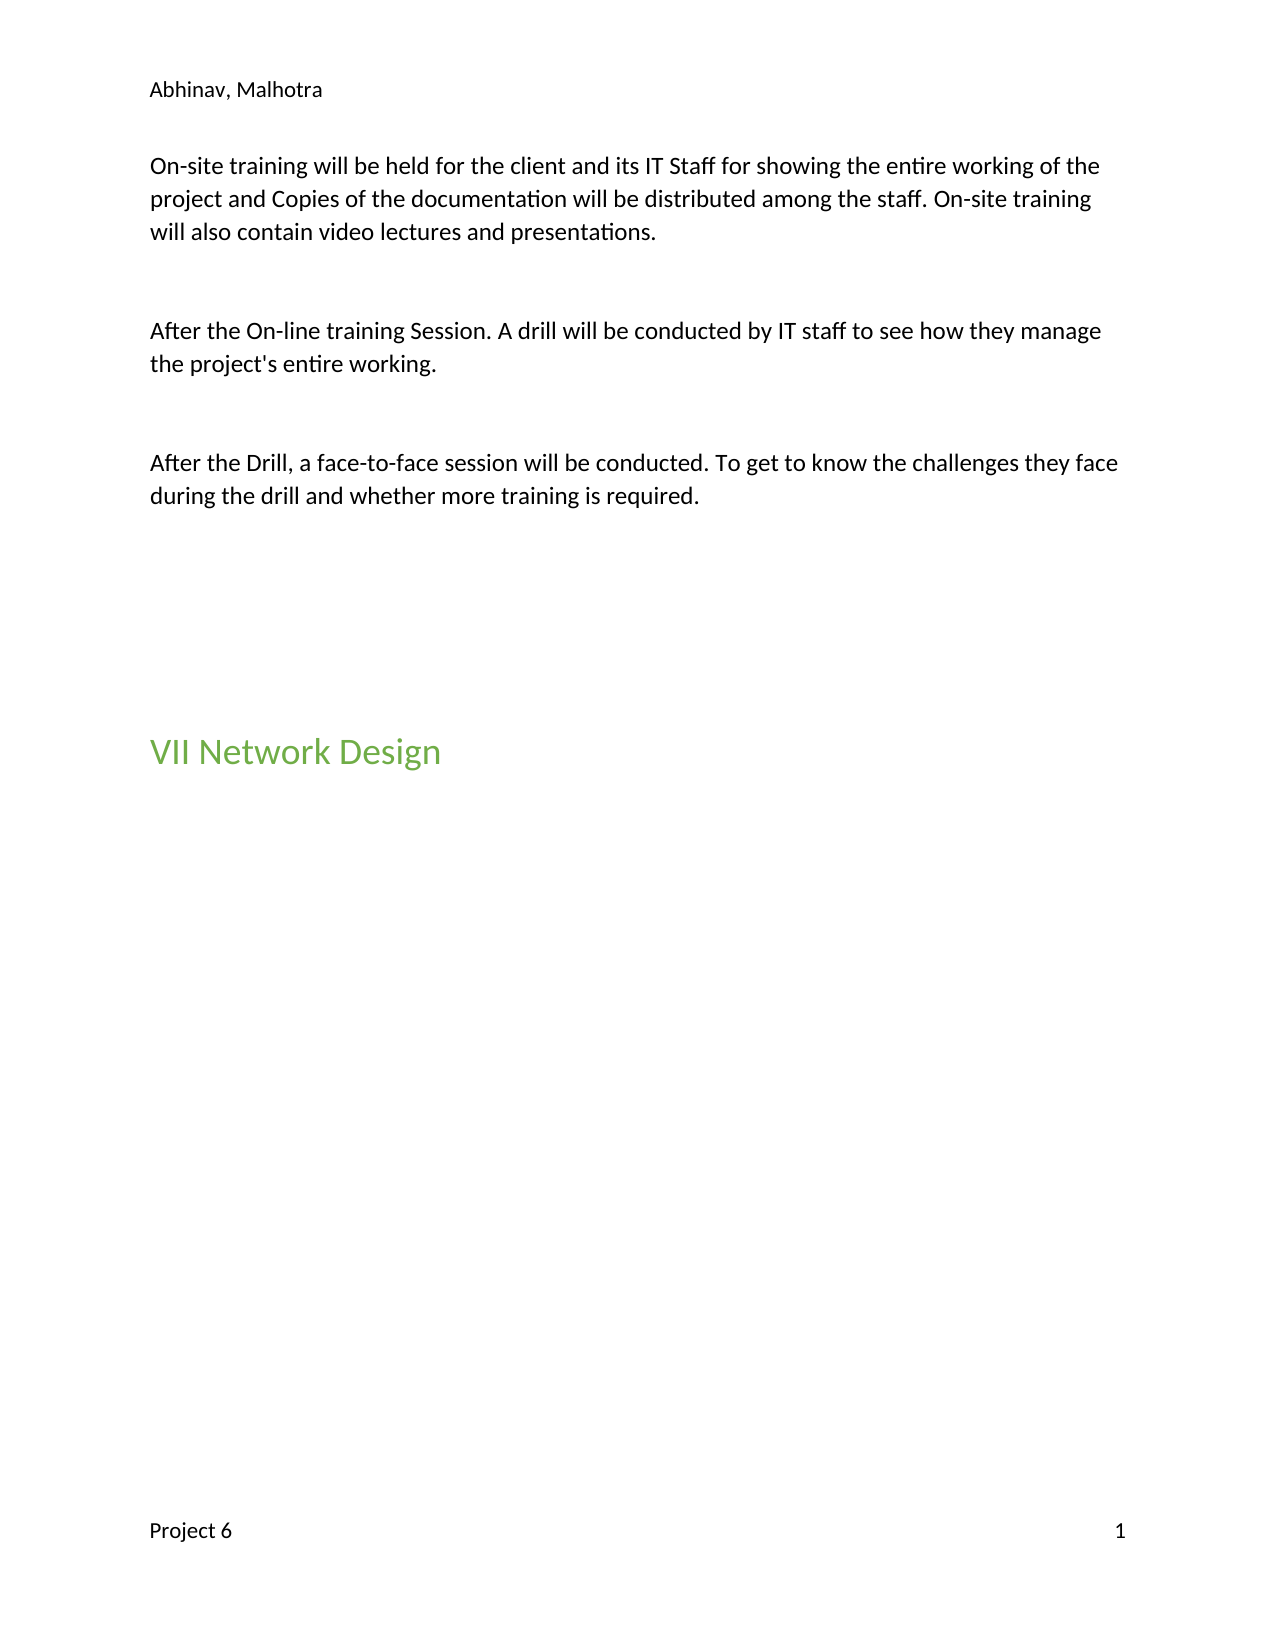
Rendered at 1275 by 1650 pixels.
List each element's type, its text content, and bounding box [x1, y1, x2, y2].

text After the Drill, a face-to-face session will be conducted. To get to know the challenges they face during the drill and whether more training is required. [150, 447, 1125, 511]
text On-site training will be held for the client and its IT Staff for showing the entire working of the project and Copies of the documentation will be distributed among the staff. On-site training will also contain video lectures and presentations. [150, 150, 1125, 246]
text After the On-line training Session. A drill will be conducted by IT staff to see how they manage the project's entire working. [150, 315, 1125, 378]
text VII Network Design [150, 728, 1125, 774]
